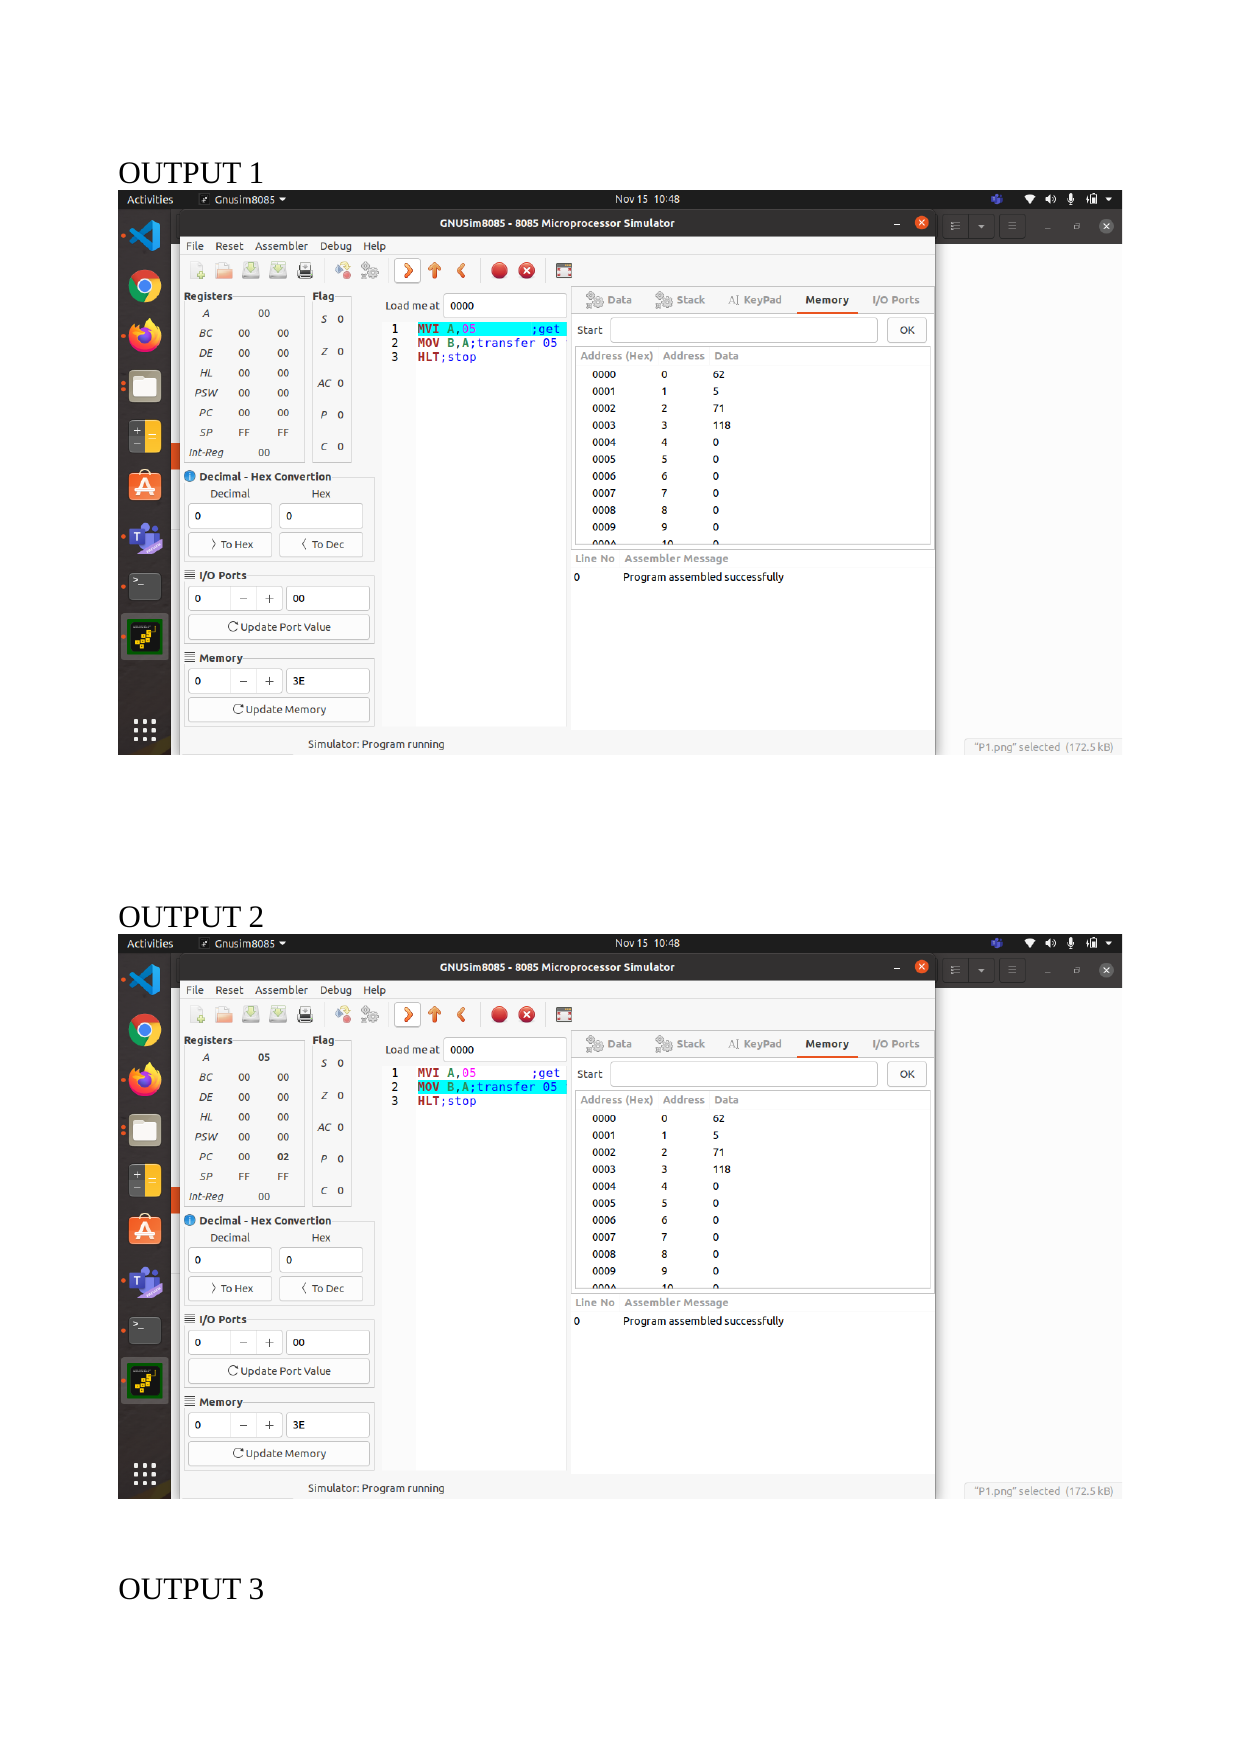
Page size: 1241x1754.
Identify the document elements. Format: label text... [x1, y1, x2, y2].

text OUTPUT 3 [118, 1570, 1122, 1606]
text OUTPUT 2 [118, 898, 1122, 934]
text OUTPUT 1 [118, 154, 1122, 190]
picture [118, 934, 1123, 1499]
picture [118, 190, 1123, 755]
